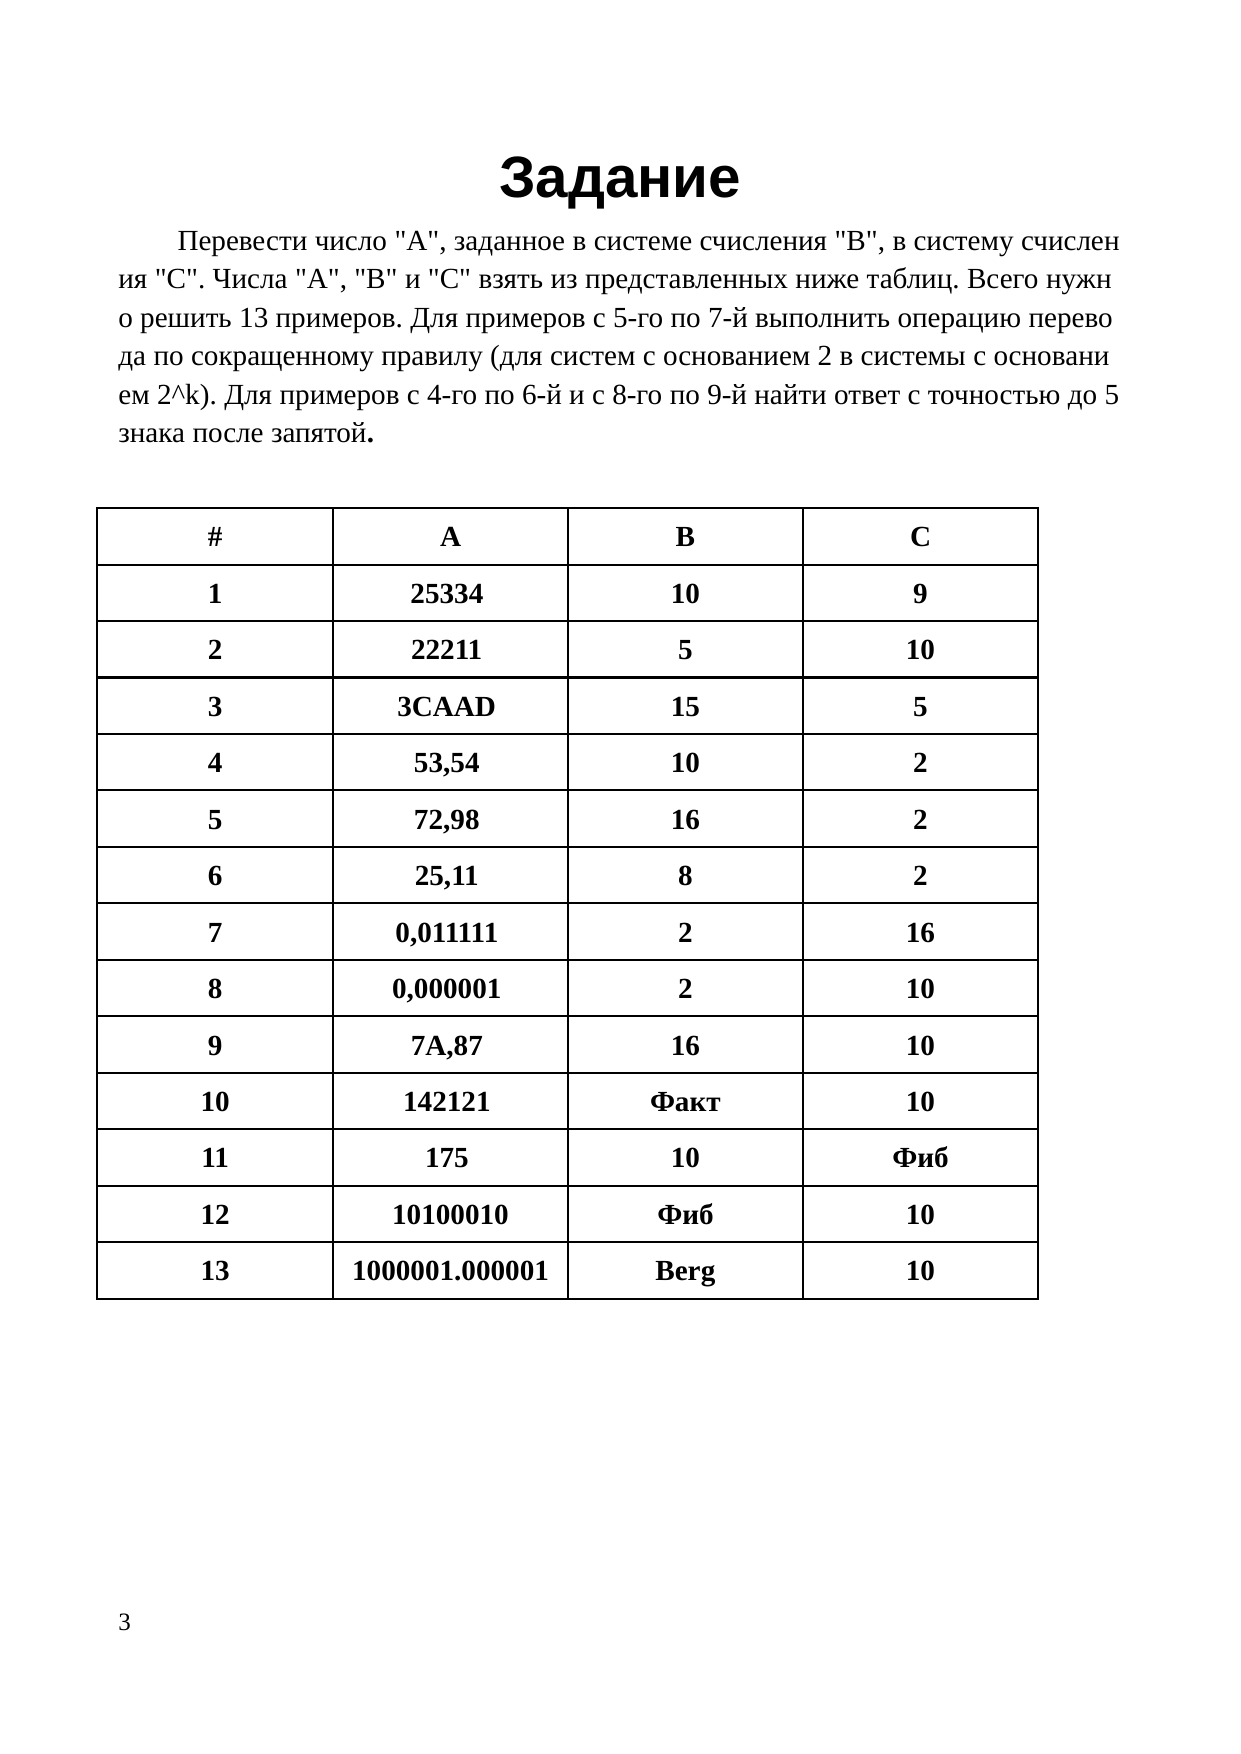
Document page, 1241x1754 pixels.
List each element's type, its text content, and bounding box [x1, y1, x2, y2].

table_cell 2 [804, 791, 1037, 846]
table_cell 8 [98, 961, 332, 1015]
table_cell 2 [569, 904, 802, 959]
table_cell 2 [569, 961, 802, 1015]
table_cell Фиб [569, 1187, 802, 1241]
table_cell 12 [98, 1187, 332, 1241]
table_cell 5 [569, 622, 802, 676]
table_cell 0,011111 [334, 904, 567, 959]
table_cell Фиб [804, 1130, 1037, 1184]
table_cell 9 [98, 1017, 332, 1072]
table_cell 11 [98, 1130, 332, 1184]
table_cell 5 [98, 791, 332, 846]
table_cell 8 [569, 848, 802, 902]
table_cell 72,98 [334, 791, 567, 846]
text Перевести число "А", заданное в системе счисления "В", в систему счисления "С". Числа "А", "В" и "С" взять из представленных ниже таблиц. Всего нужно решить 13 примеров. Для примеров с 5-го по 7-й выполнить операцию перевода по сокращенному правилу (для систем с основанием 2 в системы с основанием 2^k). Для примеров с 4-го по 6-й и с 8-го по 9-й найти ответ с точностью до 5 знака после запятой. [118, 223, 1122, 449]
table_cell 16 [804, 904, 1037, 959]
table_cell 16 [569, 1017, 802, 1072]
table_cell Факт [569, 1074, 802, 1128]
table_cell 10 [804, 622, 1037, 676]
table_cell 25,11 [334, 848, 567, 902]
table_cell 7A,87 [334, 1017, 567, 1072]
table_cell 10 [804, 961, 1037, 1015]
table_cell 9 [804, 566, 1037, 620]
table_cell 10 [804, 1187, 1037, 1241]
table_cell 22211 [334, 622, 567, 676]
table_cell 3 [98, 679, 332, 733]
table_cell 1 [98, 566, 332, 620]
table_header # [98, 509, 332, 563]
table_header C [804, 509, 1037, 563]
table_cell 25334 [334, 566, 567, 620]
title Задание [118, 143, 1122, 210]
table_cell 2 [98, 622, 332, 676]
table_cell 15 [569, 679, 802, 733]
table_header A [334, 509, 567, 563]
table_cell 0,000001 [334, 961, 567, 1015]
table_cell 10100010 [334, 1187, 567, 1241]
table_cell Berg [569, 1243, 802, 1297]
table_cell 10 [804, 1017, 1037, 1072]
table_cell 1000001.000001 [334, 1243, 567, 1297]
table_cell 16 [569, 791, 802, 846]
table_cell 142121 [334, 1074, 567, 1128]
table_cell 5 [804, 679, 1037, 733]
table_cell 2 [804, 848, 1037, 902]
table_cell 6 [98, 848, 332, 902]
table_cell 10 [804, 1243, 1037, 1297]
table_cell 3CAAD [334, 679, 567, 733]
table_cell 10 [569, 566, 802, 620]
table_cell 7 [98, 904, 332, 959]
table_cell 10 [804, 1074, 1037, 1128]
table_cell 10 [569, 735, 802, 789]
table_cell 53,54 [334, 735, 567, 789]
table_cell 10 [98, 1074, 332, 1128]
table_cell 4 [98, 735, 332, 789]
table_cell 175 [334, 1130, 567, 1184]
table_header B [569, 509, 802, 563]
table_cell 2 [804, 735, 1037, 789]
table_cell 13 [98, 1243, 332, 1297]
table_cell 10 [569, 1130, 802, 1184]
